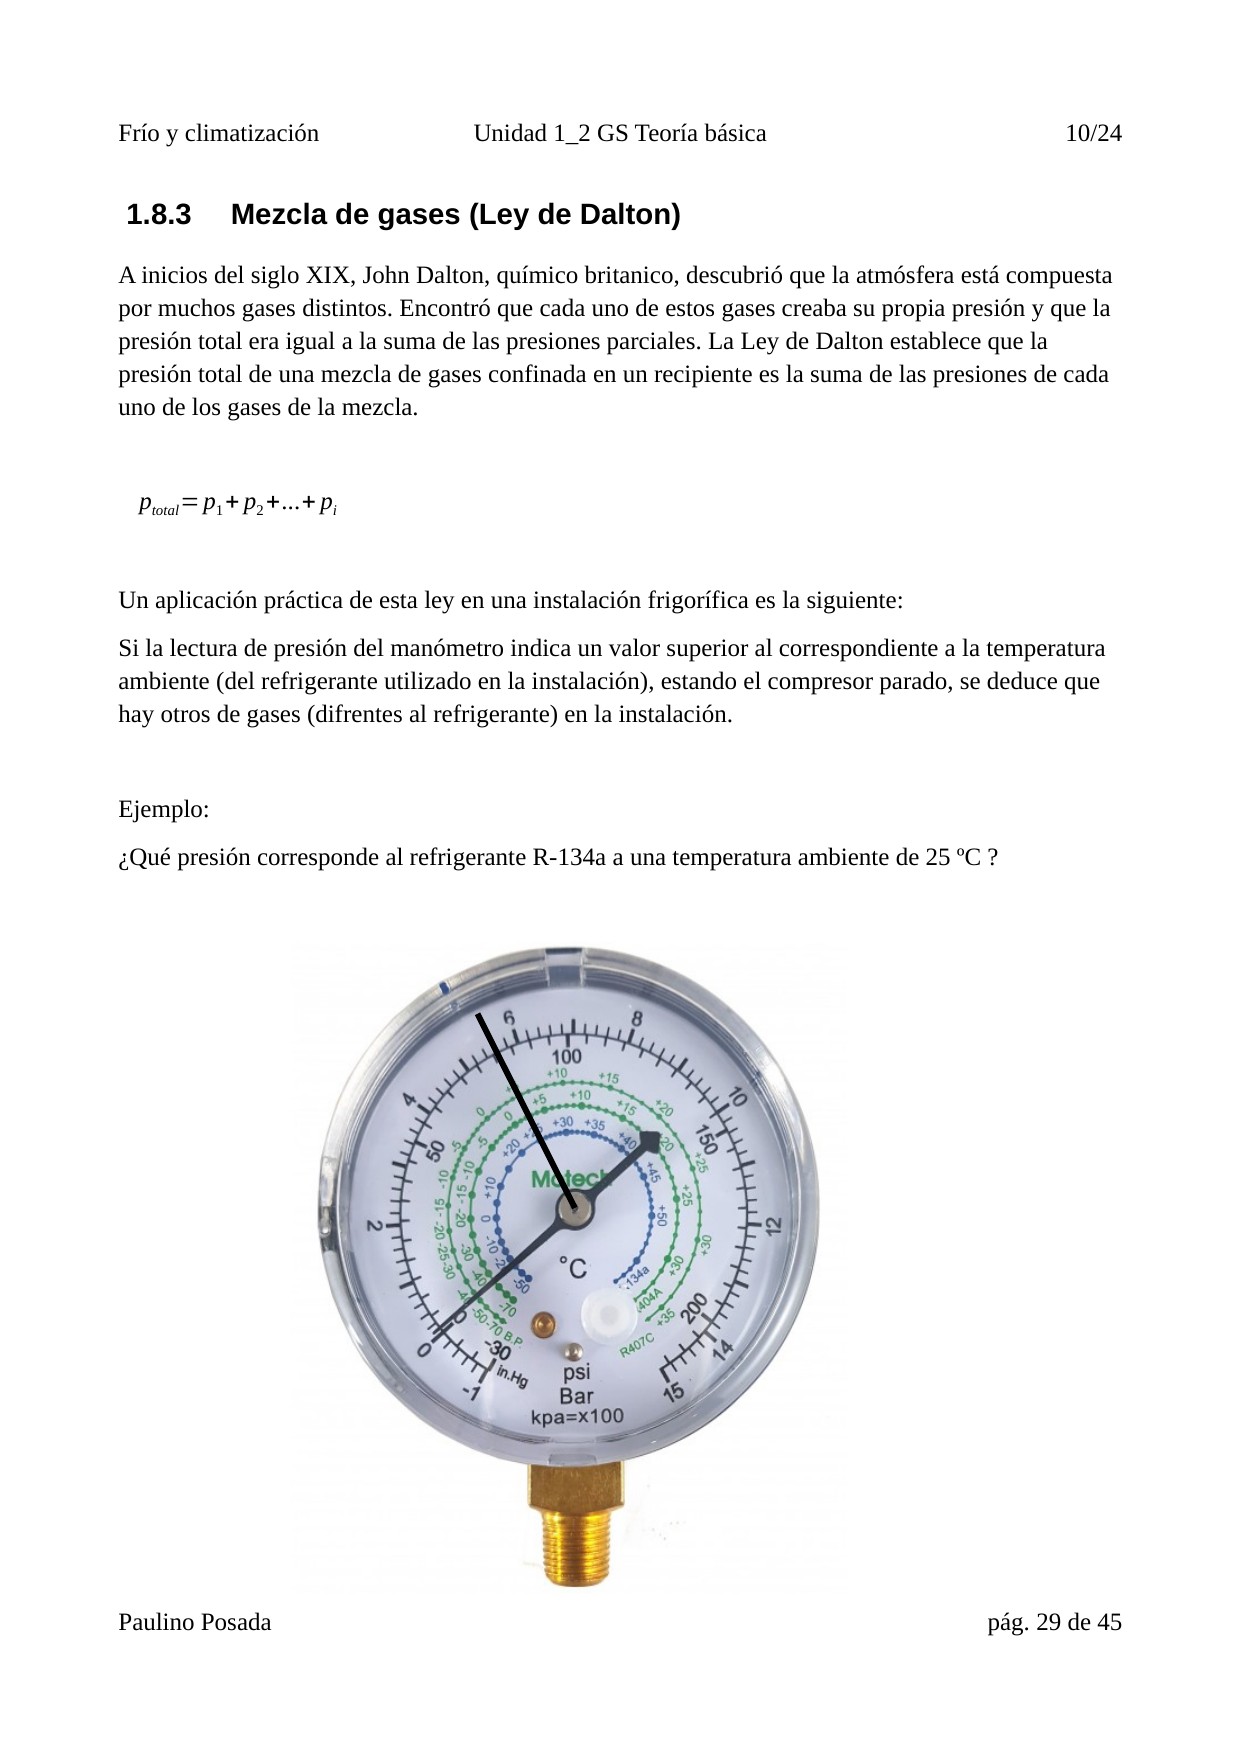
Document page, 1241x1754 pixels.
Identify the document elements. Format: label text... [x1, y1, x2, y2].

subtitle Mezcla de gases (Ley de Dalton) [118, 197, 1122, 231]
picture [283, 941, 858, 1594]
text Si la lectura de presión del manómetro indica un valor superior al correspondiente a la temperatura ambiente (del refrigerante utilizado en la instalación), estando el compresor parado, se deduce que hay otros de gases (difrentes al refrigerante) en la instalación. [118, 633, 1122, 728]
text Ejemplo: [118, 794, 1122, 823]
text ¿Qué presión corresponde al refrigerante R-134a a una temperatura ambiente de 25 ºC ? [118, 842, 1122, 871]
text A inicios del siglo XIX, John Dalton, químico britanico, descubrió que la atmósfera está compuesta por muchos gases distintos. Encontró que cada uno de estos gases creaba su propia presión y que la presión total era igual a la suma de las presiones parciales. La Ley de Dalton establece que la presión total de una mezcla de gases confinada en un recipiente es la suma de las presiones de cada uno de los gases de la mezcla. [118, 260, 1122, 421]
text Un aplicación práctica de esta ley en una instalación frigorífica es la siguiente: [118, 585, 1122, 614]
